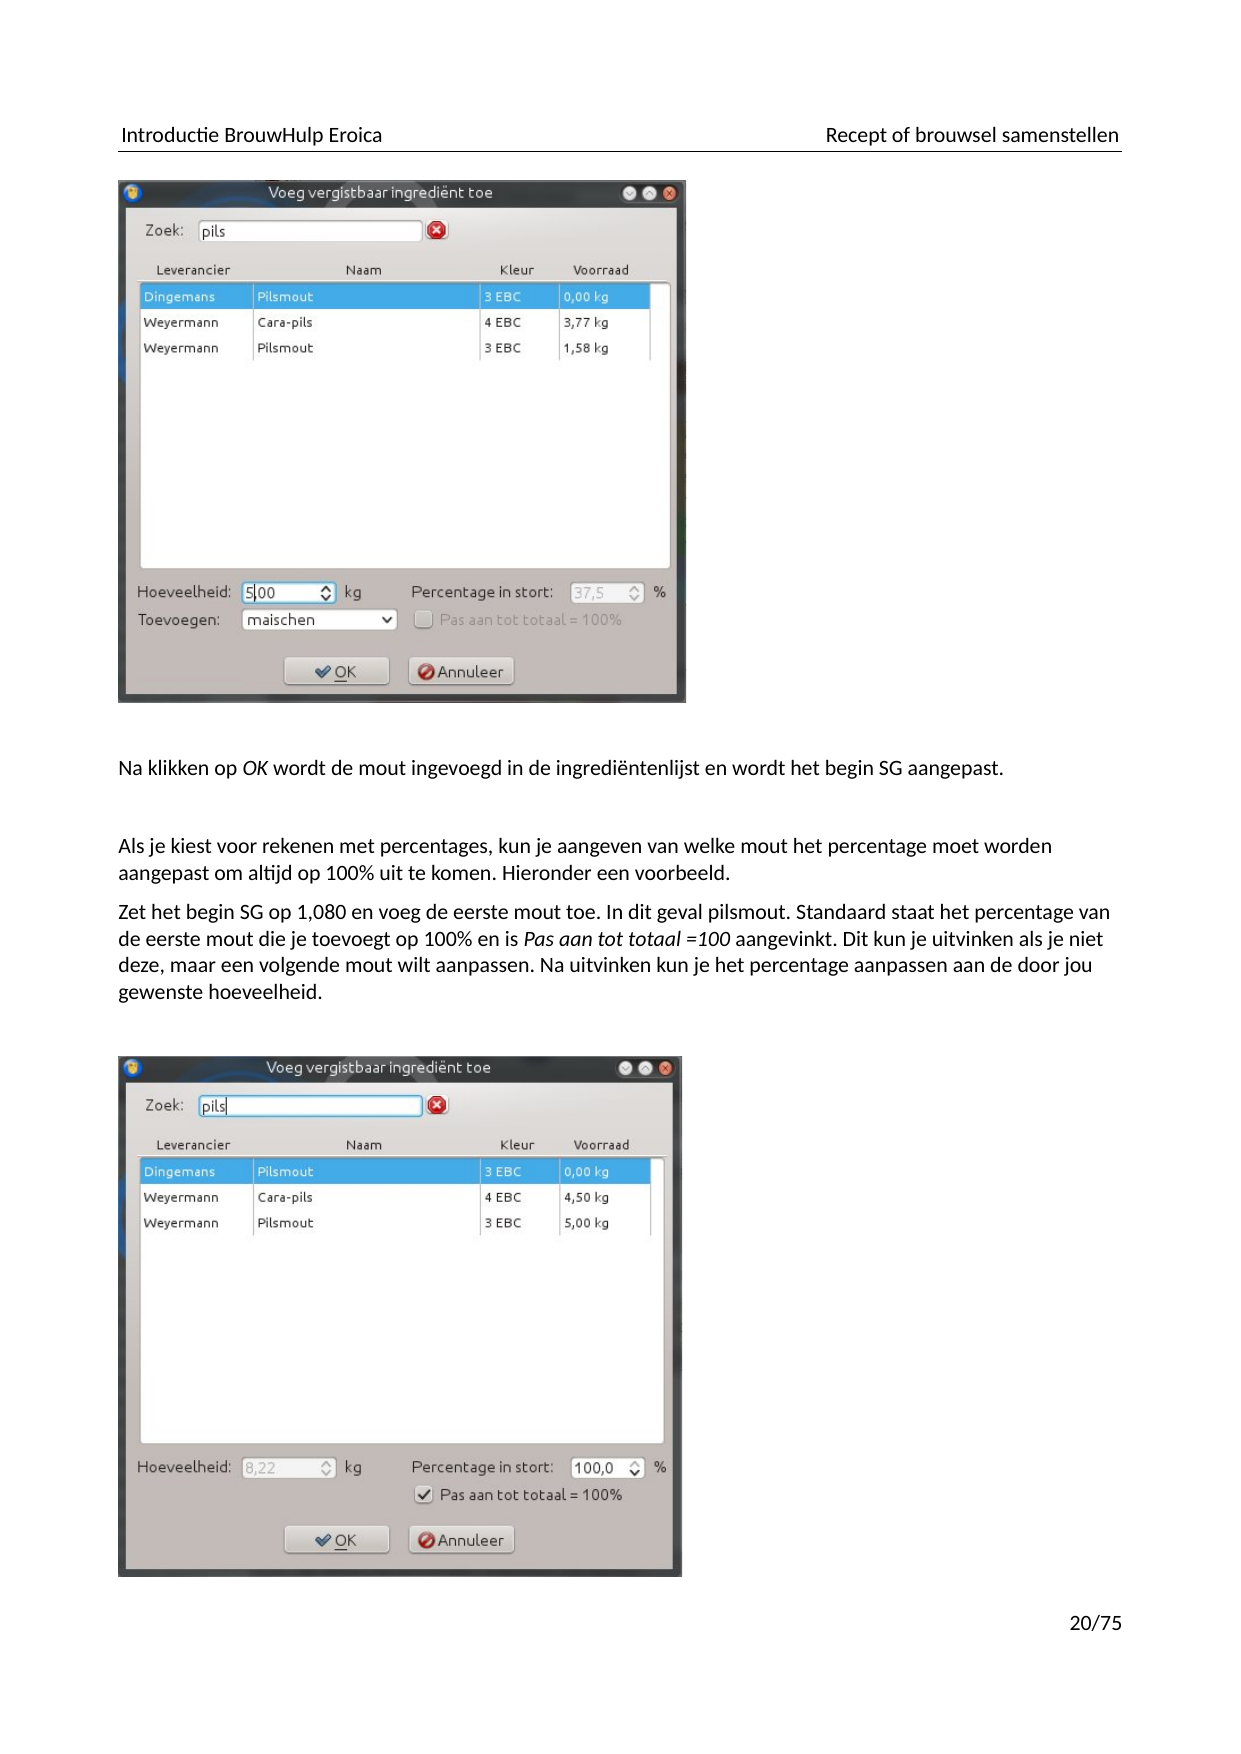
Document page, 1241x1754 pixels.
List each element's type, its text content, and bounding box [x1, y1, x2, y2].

picture [118, 1056, 683, 1577]
text Na klikken op OK wordt de mout ingevoegd in de ingrediëntenlijst en wordt het begin SG aangepast. [118, 754, 1122, 781]
picture [118, 180, 687, 703]
text Zet het begin SG op 1,080 en voeg de eerste mout toe. In dit geval pilsmout. Standaard staat het percentage van de eerste mout die je toevoegt op 100% en is Pas aan tot totaal =100 aangevinkt. Dit kun je uitvinken als je niet deze, maar een volgende mout wilt aanpassen. Na uitvinken kun je het percentage aanpassen aan de door jou gewenste hoeveelheid. [118, 898, 1122, 1005]
text Als je kiest voor rekenen met percentages, kun je aangeven van welke mout het percentage moet worden aangepast om altijd op 100% uit te komen. Hieronder een voorbeeld. [118, 832, 1122, 886]
